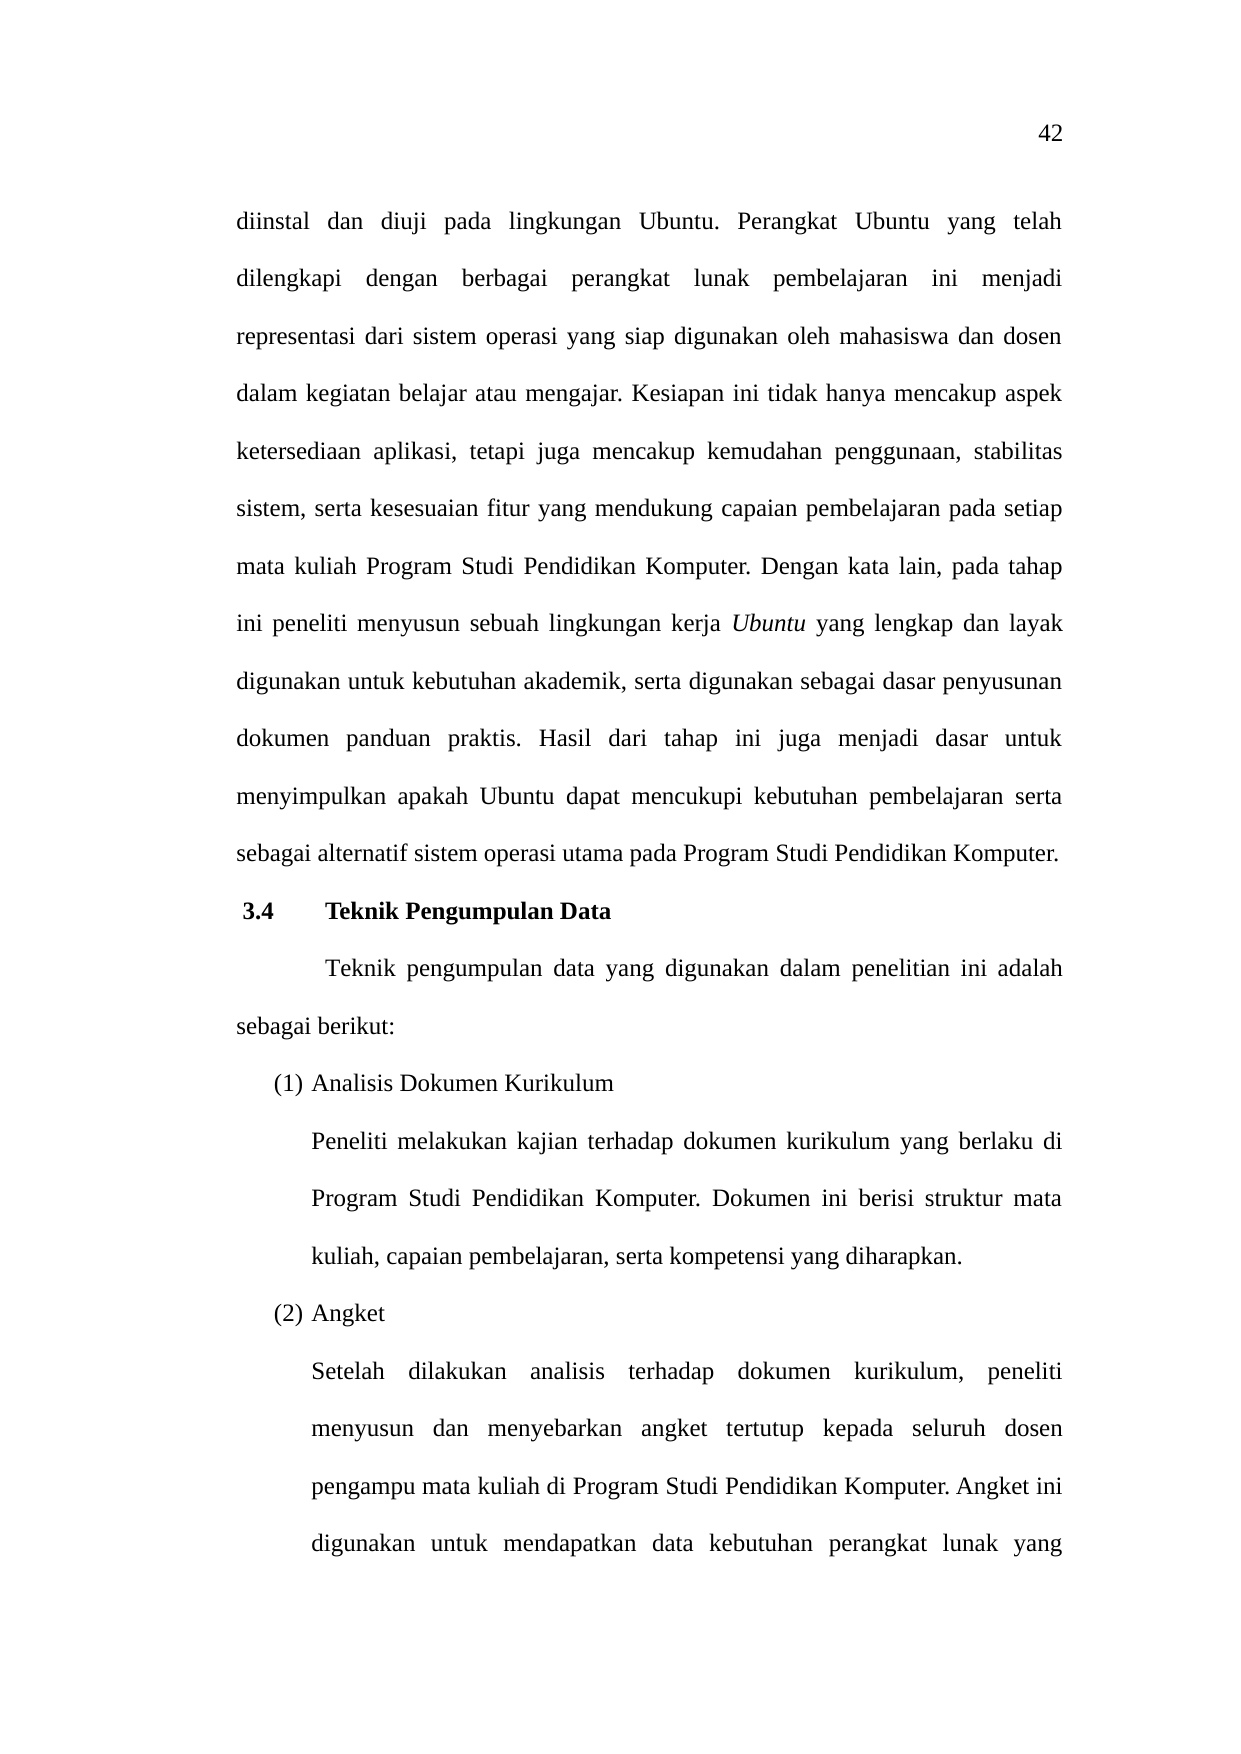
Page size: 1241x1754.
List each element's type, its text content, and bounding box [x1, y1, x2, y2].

text diinstal dan diuji pada lingkungan Ubuntu. Perangkat Ubuntu yang telah dilengkapi dengan berbagai perangkat lunak pembelajaran ini menjadi representasi dari sistem operasi yang siap digunakan oleh mahasiswa dan dosen dalam kegiatan belajar atau mengajar. Kesiapan ini tidak hanya mencakup aspek ketersediaan aplikasi, tetapi juga mencakup kemudahan penggunaan, stabilitas sistem, serta kesesuaian fitur yang mendukung capaian pembelajaran pada setiap mata kuliah Program Studi Pendidikan Komputer. Dengan kata lain, pada tahap ini peneliti menyusun sebuah lingkungan kerja Ubuntu yang lengkap dan layak digunakan untuk kebutuhan akademik, serta digunakan sebagai dasar penyusunan dokumen panduan praktis. Hasil dari tahap ini juga menjadi dasar untuk menyimpulkan apakah Ubuntu dapat mencukupi kebutuhan pembelajaran serta sebagai alternatif sistem operasi utama pada Program Studi Pendidikan Komputer. [236, 206, 1063, 867]
list Peneliti melakukan kajian terhadap dokumen kurikulum yang berlaku di Program Studi Pendidikan Komputer. Dokumen ini berisi struktur mata kuliah, capaian pembelajaran, serta kompetensi yang diharapkan. [274, 1126, 1063, 1270]
list Analisis Dokumen Kurikulum [274, 1068, 1063, 1097]
text Teknik pengumpulan data yang digunakan dalam penelitian ini adalah sebagai berikut: [236, 953, 1063, 1040]
list Angket [274, 1298, 1063, 1327]
list Setelah dilakukan analisis terhadap dokumen kurikulum, peneliti menyusun dan menyebarkan angket tertutup kepada seluruh dosen pengampu mata kuliah di Program Studi Pendidikan Komputer. Angket ini digunakan untuk mendapatkan data kebutuhan perangkat lunak yang [274, 1356, 1063, 1557]
subtitle Teknik Pengumpulan Data [236, 896, 1063, 925]
